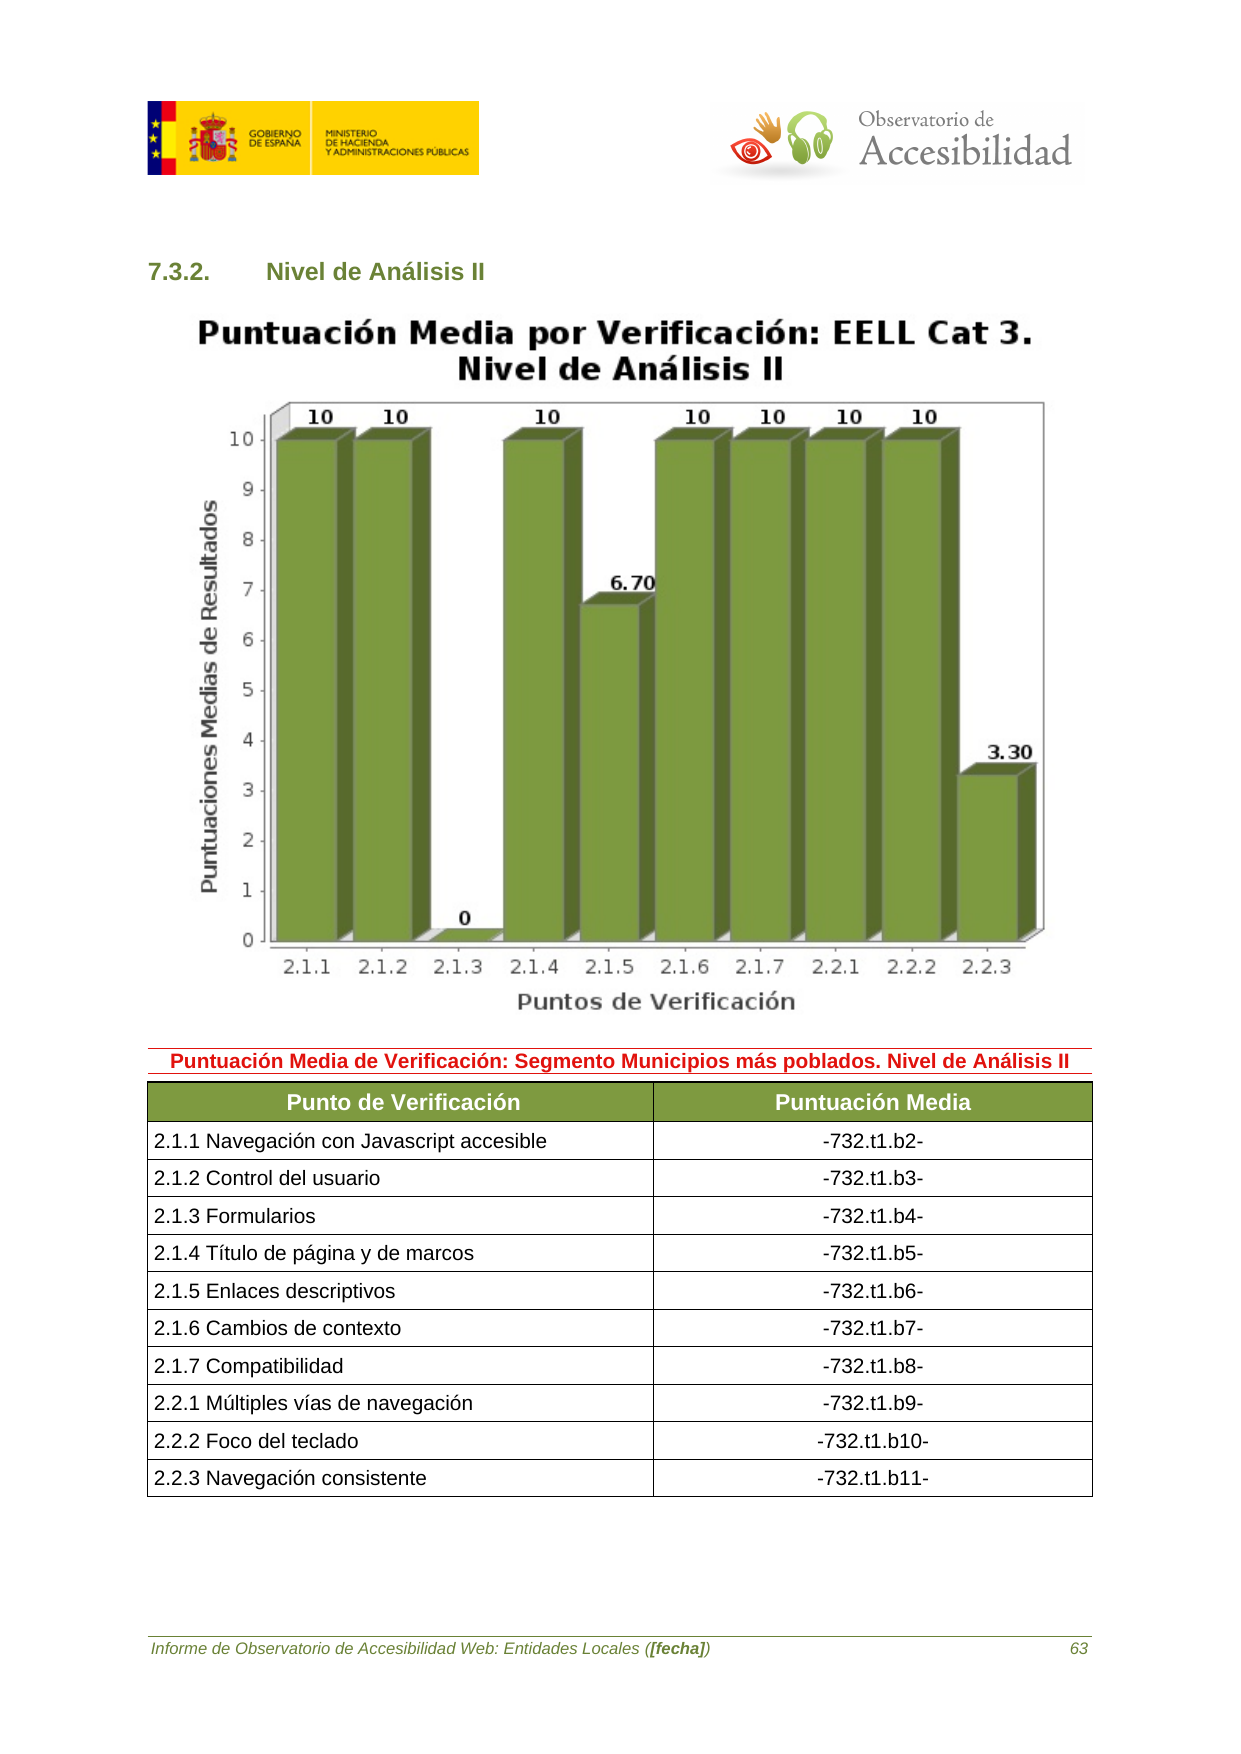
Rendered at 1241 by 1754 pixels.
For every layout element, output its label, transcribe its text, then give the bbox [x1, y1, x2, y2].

table_cell 2.1.2 Control del usuario [148, 1160, 653, 1196]
table_cell -732.t1.b7- [654, 1310, 1092, 1346]
table_cell 2.1.4 Título de página y de marcos [148, 1235, 653, 1271]
table_cell 2.1.7 Compatibilidad [148, 1347, 653, 1384]
table_header Punto de Verificación [148, 1083, 653, 1121]
table_cell 2.2.1 Múltiples vías de navegación [148, 1385, 653, 1421]
table_cell -732.t1.b2- [654, 1122, 1092, 1159]
picture [178, 313, 1062, 1024]
table_cell -732.t1.b11- [654, 1460, 1092, 1496]
table_cell 2.1.3 Formularios [148, 1197, 653, 1234]
picture [710, 102, 1086, 185]
table_cell 2.2.3 Navegación consistente [148, 1460, 653, 1496]
table_cell -732.t1.b10- [654, 1422, 1092, 1459]
subtitle Nivel de Análisis II [148, 257, 1092, 286]
table_cell -732.t1.b9- [654, 1385, 1092, 1421]
text Puntuación Media de Verificación: Segmento Municipios más poblados. Nivel de Análisis II [148, 1049, 1092, 1073]
table_cell 2.1.5 Enlaces descriptivos [148, 1272, 653, 1309]
table_cell -732.t1.b8- [654, 1347, 1092, 1384]
table_cell -732.t1.b3- [654, 1160, 1092, 1196]
table_header Puntuación Media [654, 1083, 1092, 1121]
table_cell -732.t1.b4- [654, 1197, 1092, 1234]
table_cell 2.2.2 Foco del teclado [148, 1422, 653, 1459]
table_cell -732.t1.b5- [654, 1235, 1092, 1271]
table_cell -732.t1.b6- [654, 1272, 1092, 1309]
table_cell 2.1.6 Cambios de contexto [148, 1310, 653, 1346]
table_cell 2.1.1 Navegación con Javascript accesible [148, 1122, 653, 1159]
picture [147, 101, 479, 175]
